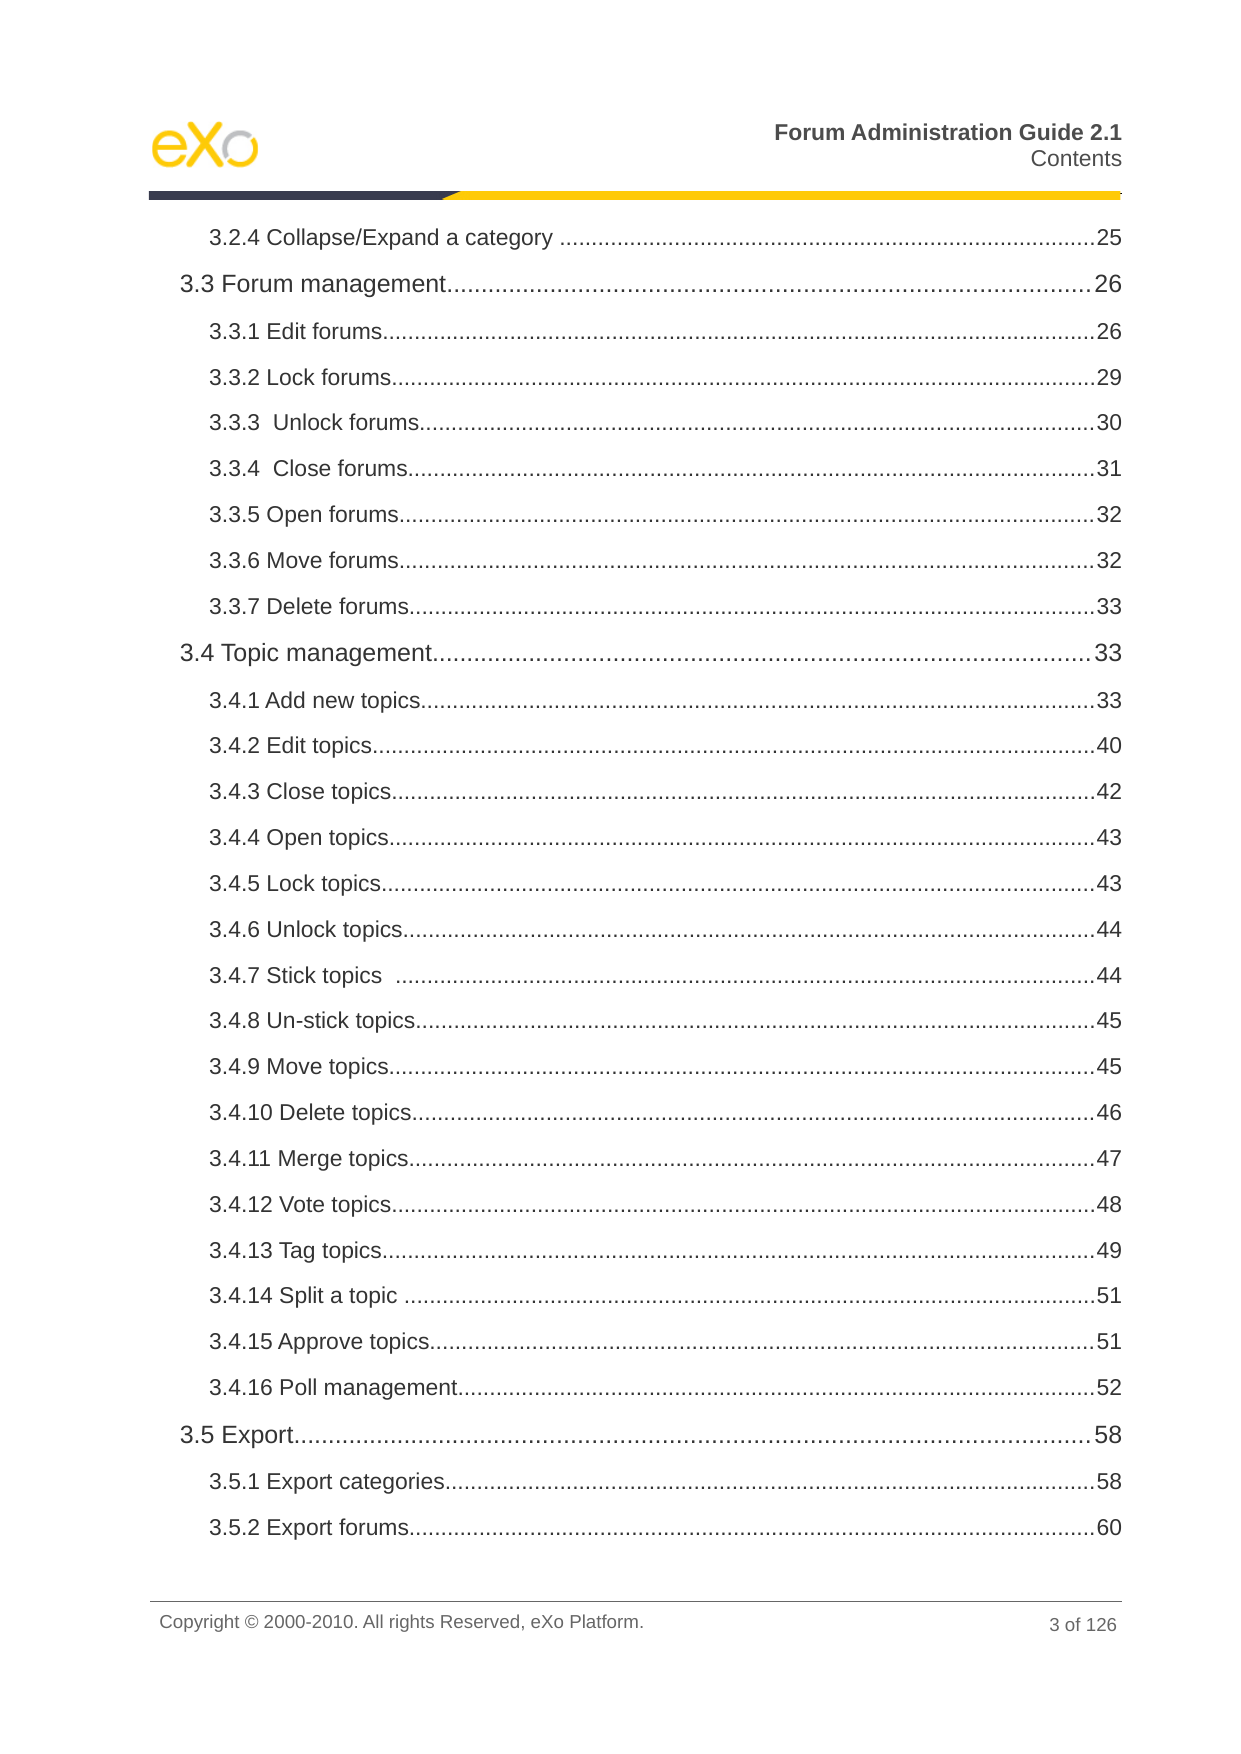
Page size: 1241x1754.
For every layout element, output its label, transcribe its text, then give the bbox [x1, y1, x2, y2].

text 3.3.6 Move forums 32 [209, 547, 1122, 573]
text 3.4.1 Add new topics 33 [209, 687, 1122, 713]
text 3.4.14 Split a topic 51 [209, 1282, 1122, 1309]
text 3.3.7 Delete forums 33 [209, 593, 1122, 619]
text 3.4.13 Tag topics 49 [209, 1237, 1122, 1263]
text 3.3.1 Edit forums 26 [209, 318, 1122, 344]
text 3.4.9 Move topics 45 [209, 1053, 1122, 1080]
text 3.4.5 Lock topics 43 [209, 870, 1122, 896]
text 3.5.1 Export categories 58 [209, 1468, 1122, 1494]
text 3.4 Topic management 33 [179, 638, 1122, 667]
text 3.4.6 Unlock topics 44 [209, 916, 1122, 942]
text 3.4.7 Stick topics 44 [209, 962, 1122, 988]
text 3.4.2 Edit topics 40 [209, 732, 1122, 759]
text 3.3.5 Open forums 32 [209, 501, 1122, 527]
text 3.4.15 Approve topics 51 [209, 1328, 1122, 1355]
text 3.3.3 Unlock forums 30 [209, 409, 1122, 436]
text 3.4.12 Vote topics 48 [209, 1191, 1122, 1217]
picture [152, 121, 259, 168]
text 3.4.10 Delete topics 46 [209, 1099, 1122, 1126]
text 3.4.3 Close topics 42 [209, 778, 1122, 805]
text 3.5 Export 58 [179, 1420, 1122, 1449]
text 3.3.2 Lock forums 29 [209, 363, 1122, 390]
text 3.4.11 Merge topics 47 [209, 1145, 1122, 1171]
text 3.4.8 Un-stick topics 45 [209, 1007, 1122, 1034]
text 3.4.4 Open topics 43 [209, 824, 1122, 851]
text 3.3.4 Close forums 31 [209, 455, 1122, 481]
text 3.5.2 Export forums 60 [209, 1514, 1122, 1540]
text 3.4.16 Poll management 52 [209, 1374, 1122, 1401]
picture [148, 191, 1121, 200]
text 3.2.4 Collapse/Expand a category 25 [209, 223, 1122, 250]
text 3.3 Forum management 26 [179, 269, 1122, 298]
